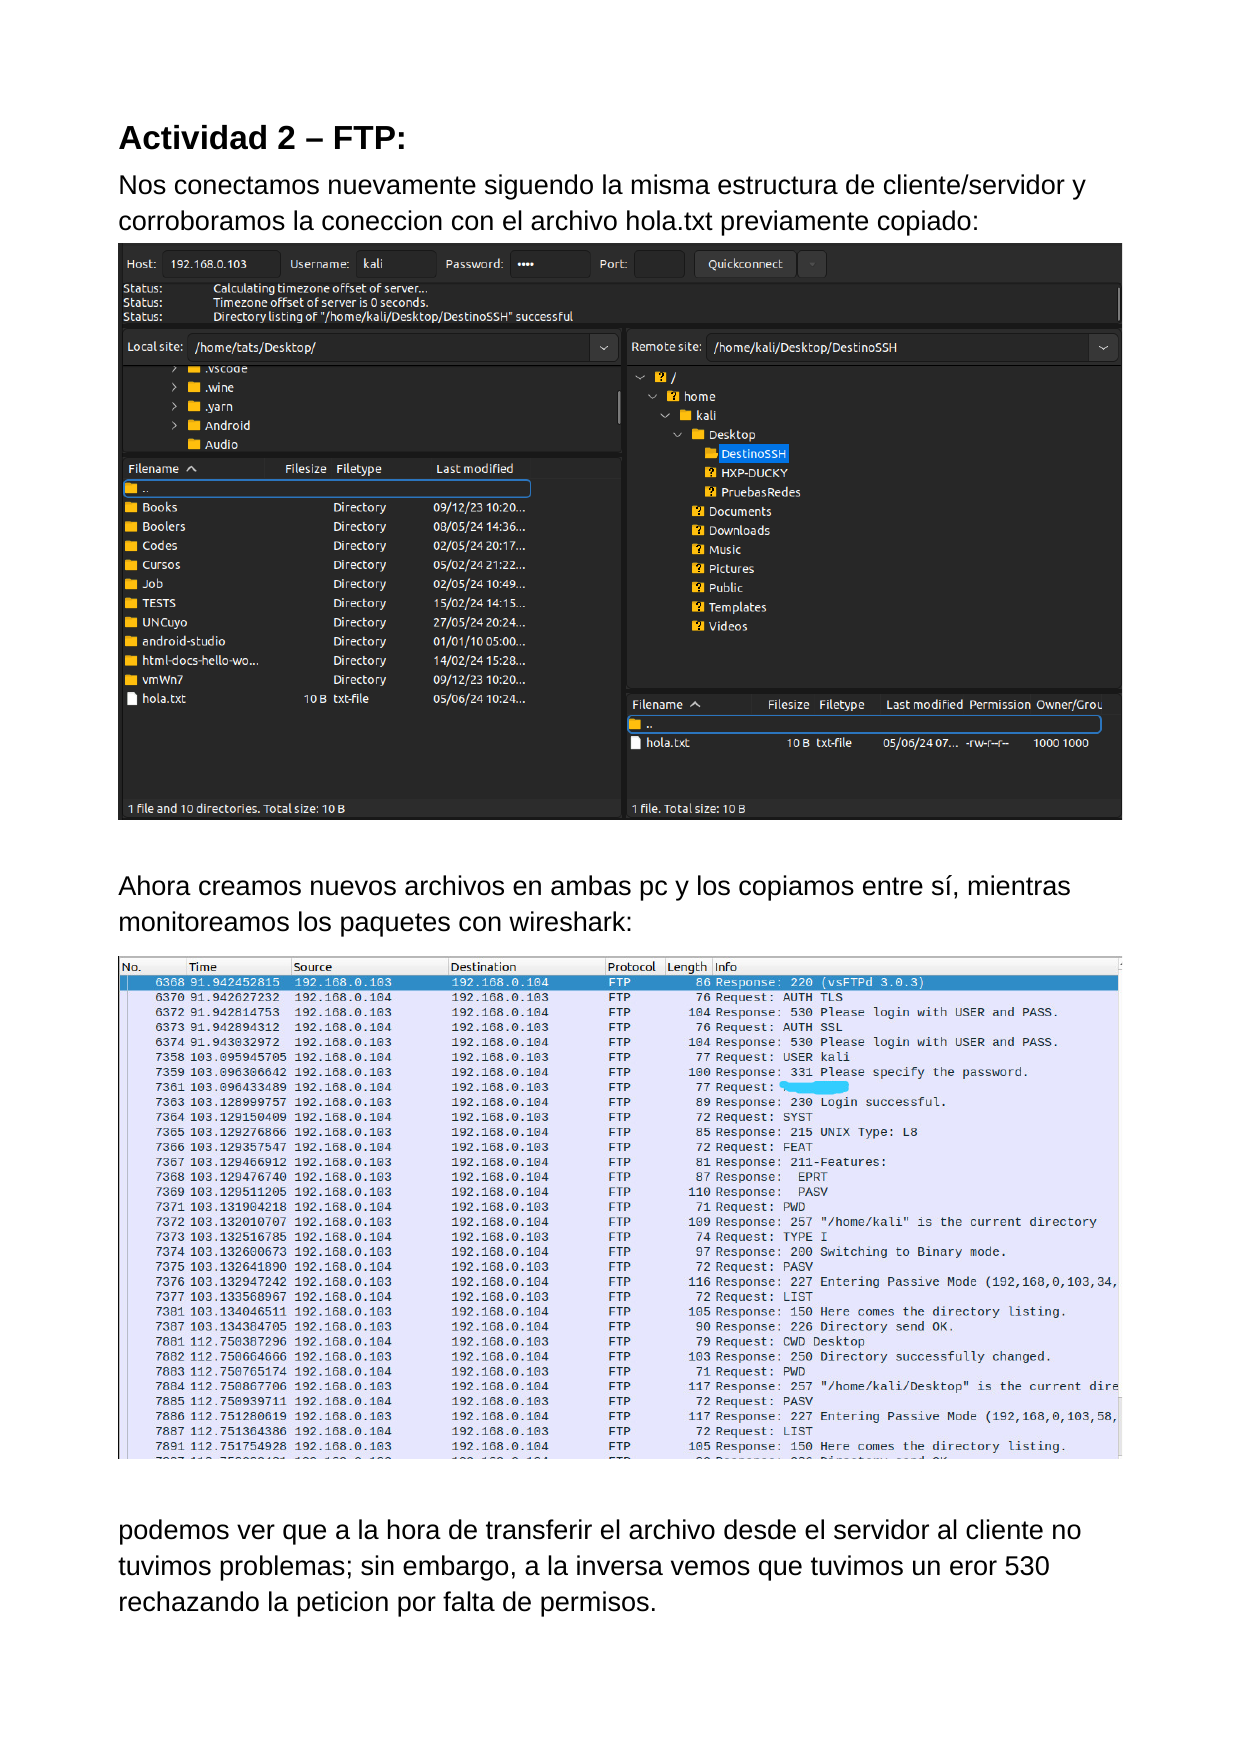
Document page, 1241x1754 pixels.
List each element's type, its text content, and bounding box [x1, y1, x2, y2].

text Ahora creamos nuevos archivos en ambas pc y los copiamos entre sí, mientras monitoreamos los paquetes con wireshark: [118, 870, 1122, 938]
picture [118, 956, 1123, 1459]
subtitle Actividad 2 – FTP: [118, 118, 1122, 157]
picture [118, 243, 1123, 820]
text podemos ver que a la hora de transferir el archivo desde el servidor al cliente no tuvimos problemas; sin embargo, a la inversa vemos que tuvimos un eror 530 rechazando la peticion por falta de permisos. [118, 1514, 1122, 1617]
text Nos conectamos nuevamente siguendo la misma estructura de cliente/servidor y corroboramos la coneccion con el archivo hola.txt previamente copiado: [118, 169, 1122, 243]
text [118, 820, 1122, 851]
